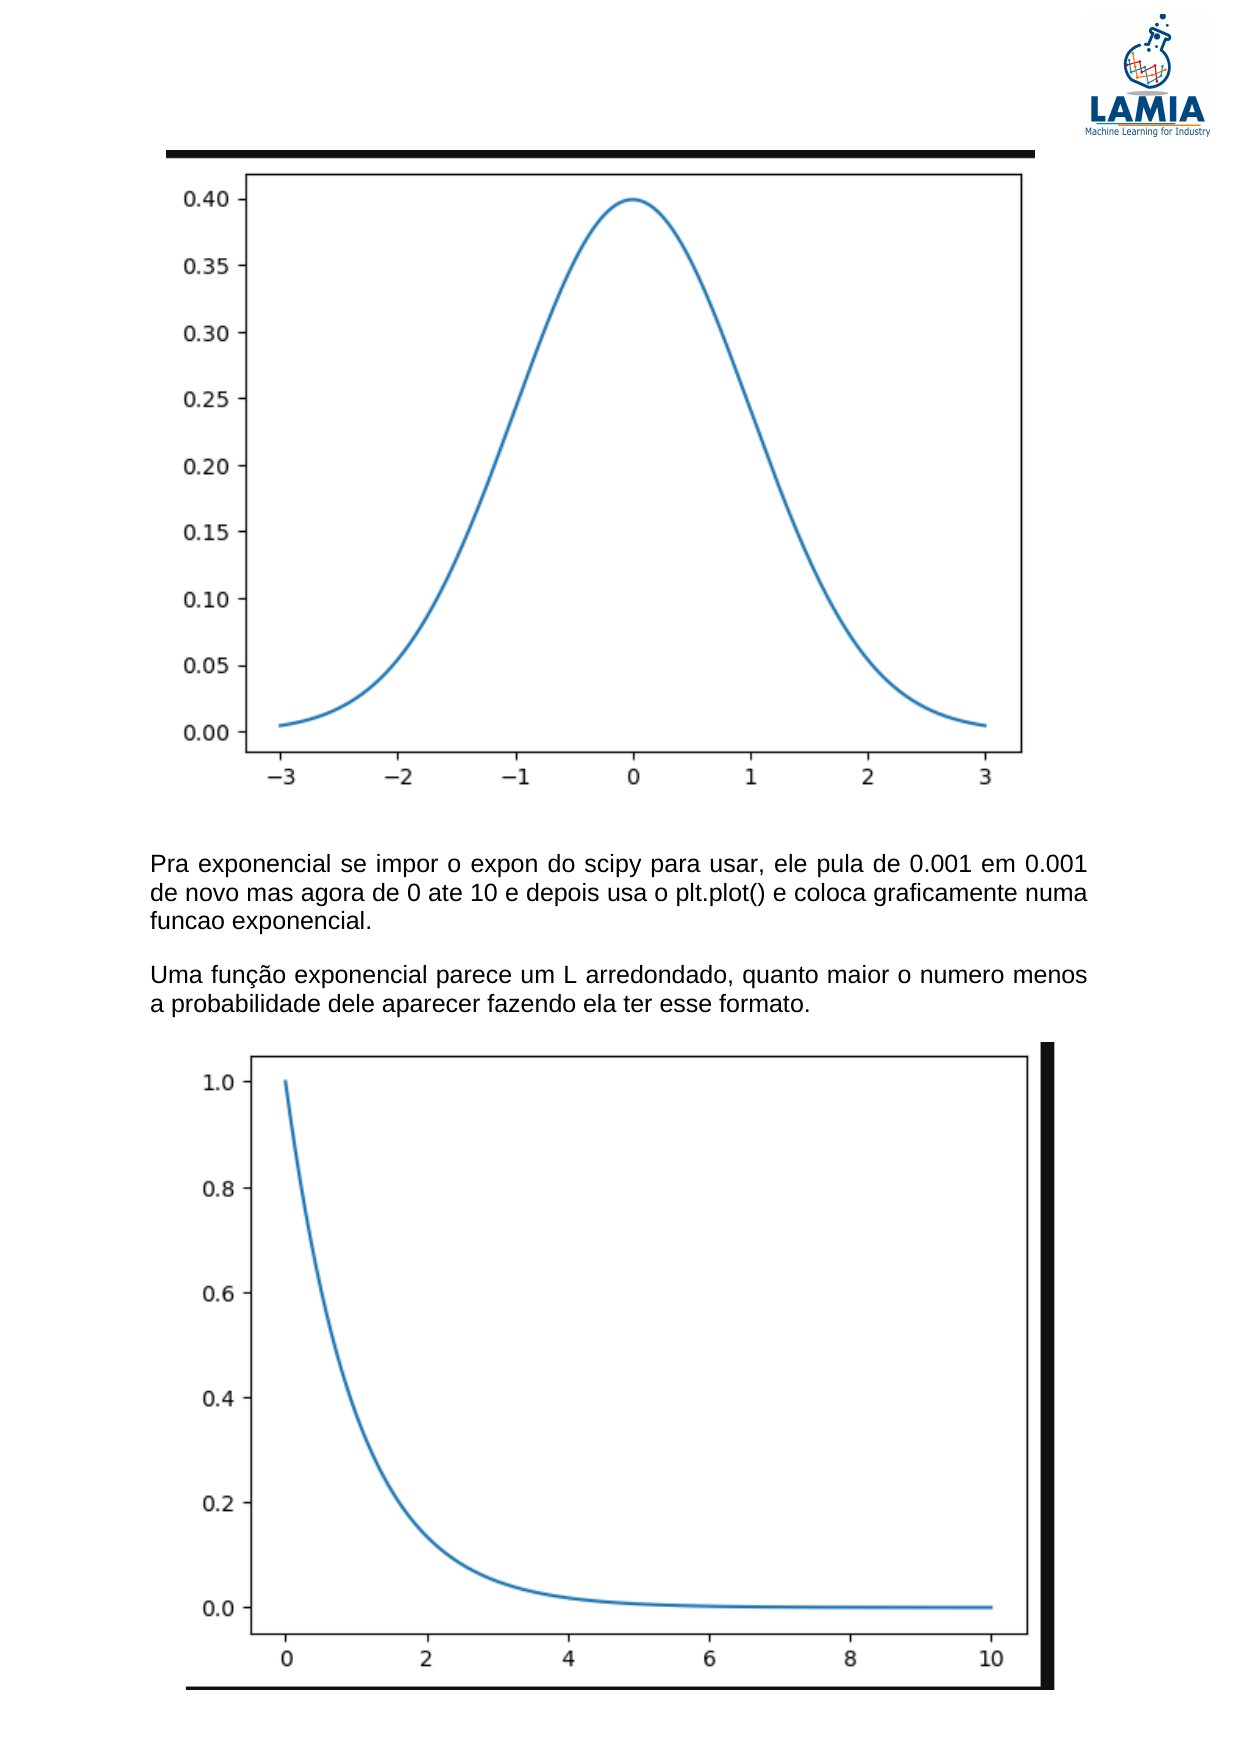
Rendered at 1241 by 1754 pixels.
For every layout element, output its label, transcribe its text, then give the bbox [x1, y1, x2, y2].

text Pra exponencial se impor o expon do scipy para usar, ele pula de 0.001 em 0.001 de novo mas agora de 0 ate 10 e depois usa o plt.plot() e coloca graficamente numa funcao exponencial. [150, 849, 1090, 935]
text Uma função exponencial parece um L arredondado, quanto maior o numero menos a probabilidade dele aparecer fazendo ela ter esse formato. [150, 960, 1090, 1017]
picture [185, 1042, 1055, 1690]
picture [166, 150, 1035, 805]
picture [1082, 14, 1214, 140]
